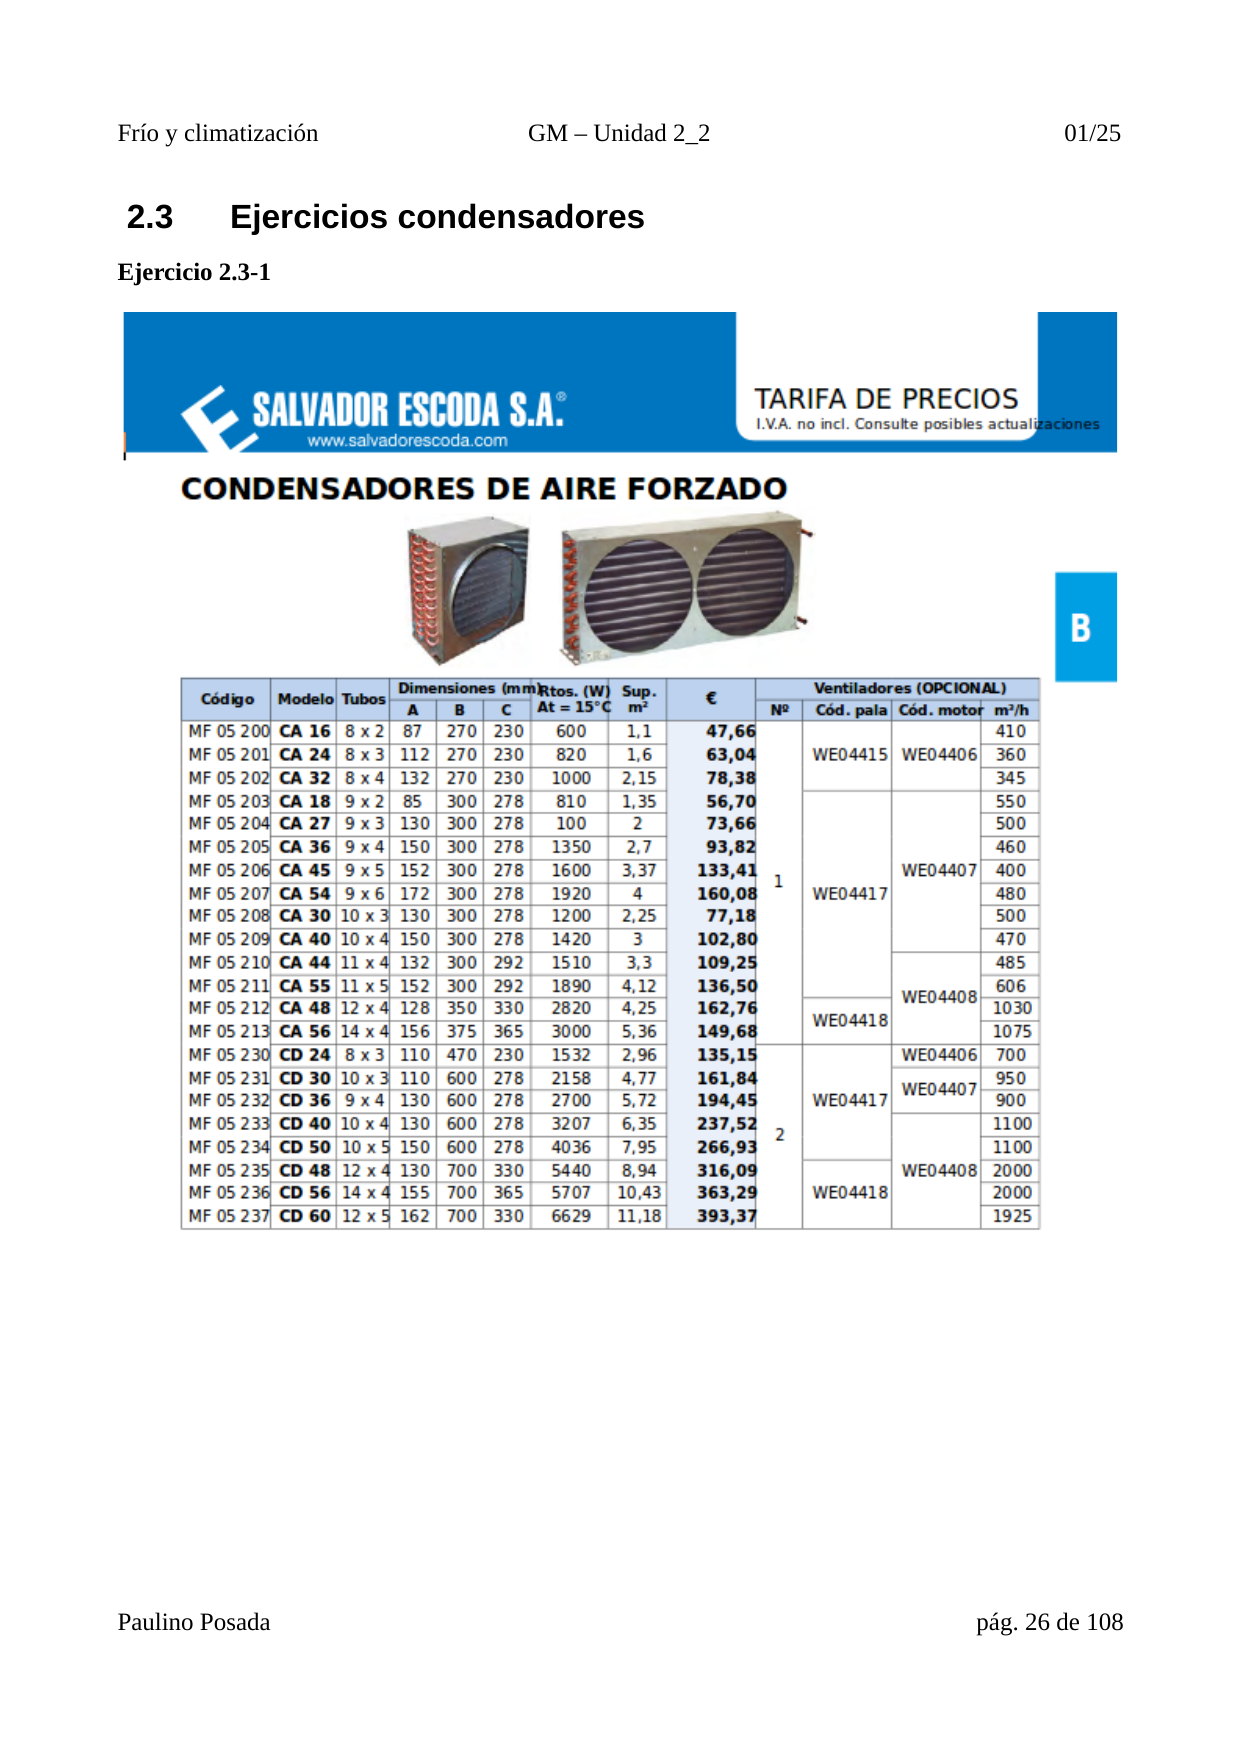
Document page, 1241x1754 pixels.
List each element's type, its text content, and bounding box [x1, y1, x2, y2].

picture [1073, 614, 1091, 641]
subtitle Ejercicios condensadores [117, 197, 1123, 236]
picture [123, 312, 1118, 1241]
text Ejercicio 2.3-1 [117, 257, 1123, 285]
